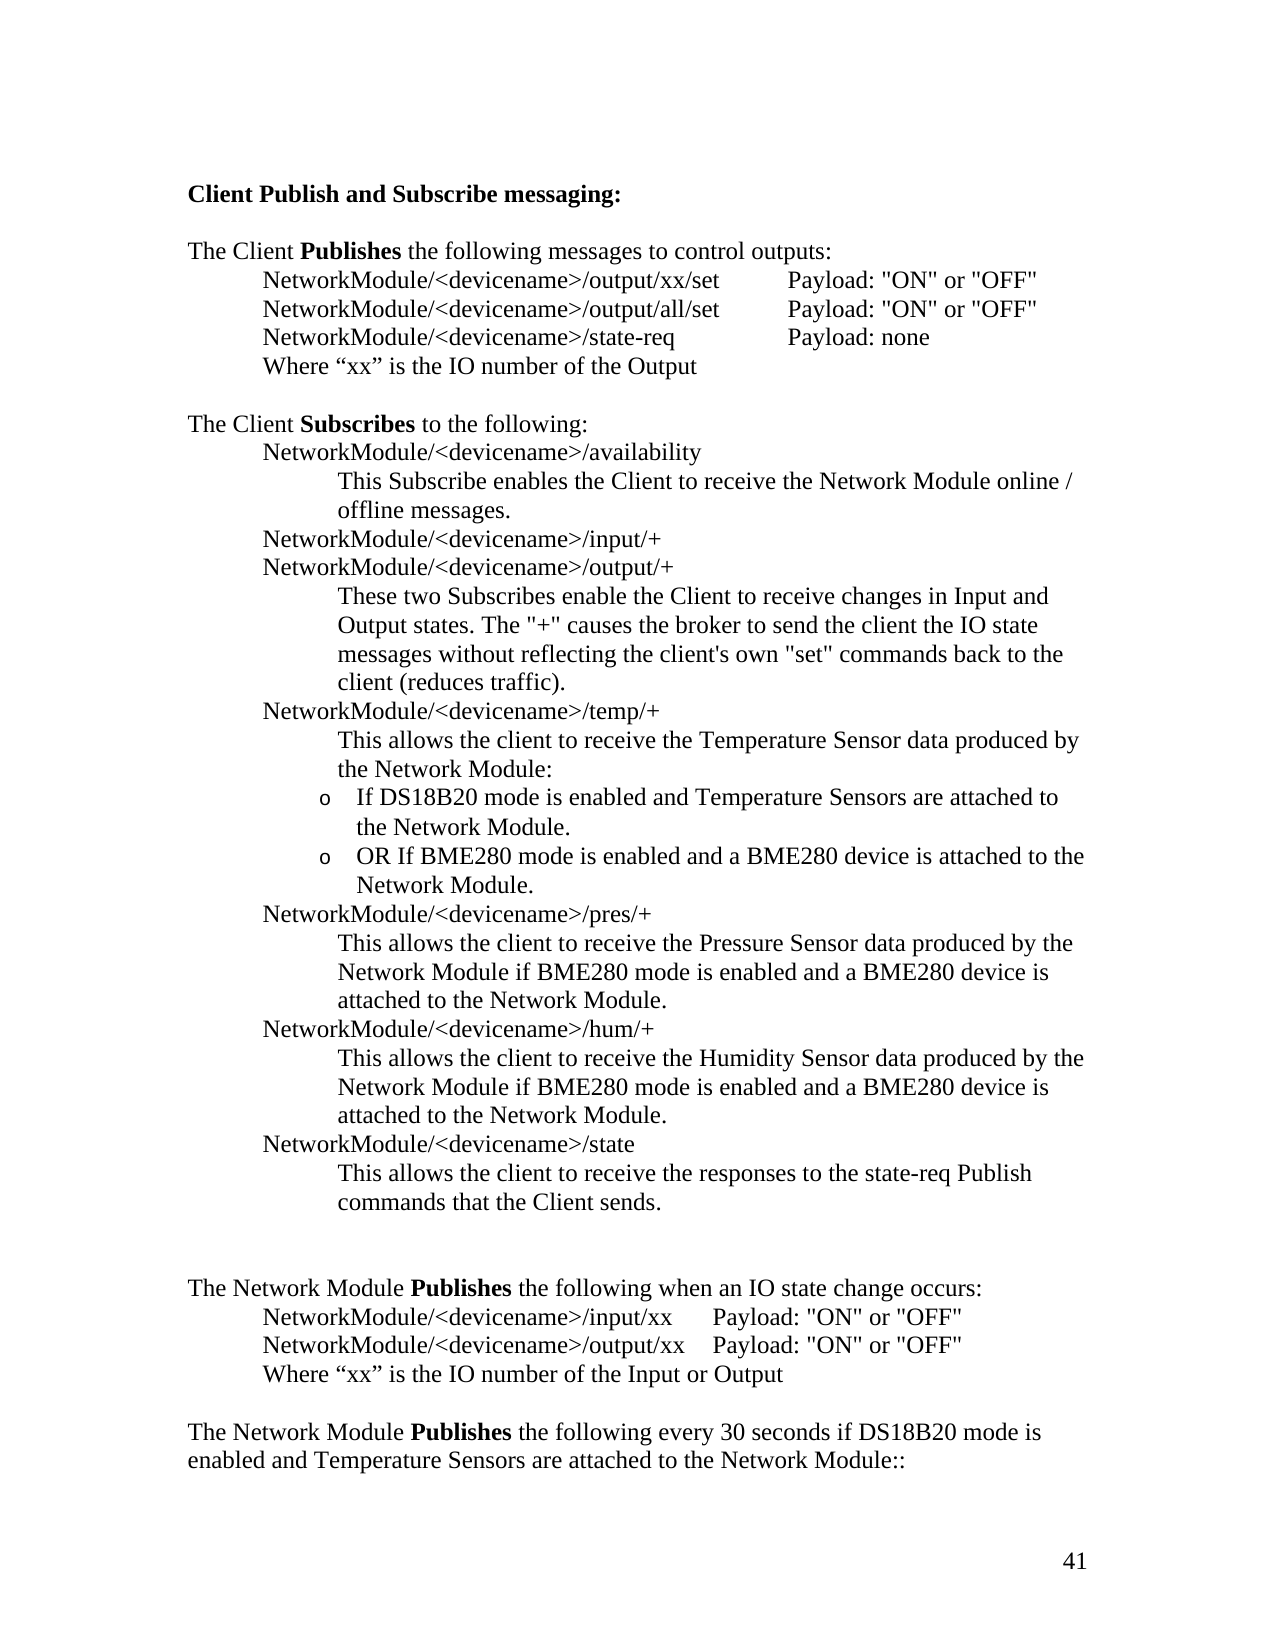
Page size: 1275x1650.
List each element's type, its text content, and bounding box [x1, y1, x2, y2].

text These two Subscribes enable the Client to receive changes in Input and Output states. The "+" causes the broker to send the client the IO state messages without reflecting the client's own "set" commands back to the client (reduces traffic). [337, 581, 1087, 696]
text NetworkModule/<devicename>/temp/+ [262, 696, 1087, 725]
text This allows the client to receive the Humidity Sensor data produced by the Network Module if BME280 mode is enabled and a BME280 device is attached to the Network Module. [337, 1043, 1087, 1129]
list OR If BME280 mode is enabled and a BME280 device is attached to the Network Module. [319, 841, 1087, 899]
text This allows the client to receive the Temperature Sensor data produced by the Network Module: [337, 725, 1087, 782]
text The Client Publishes the following messages to control outputs: [187, 236, 1087, 265]
text NetworkModule/<devicename>/state [262, 1129, 1087, 1158]
text This allows the client to receive the Pressure Sensor data produced by the Network Module if BME280 mode is enabled and a BME280 device is attached to the Network Module. [337, 928, 1087, 1014]
text The Client Subscribes to the following: [187, 409, 1087, 437]
text The Network Module Publishes the following when an IO state change occurs: [187, 1273, 1087, 1302]
text Client Publish and Subscribe messaging: [187, 179, 1087, 207]
text Where “xx” is the IO number of the Input or Output [262, 1359, 1087, 1388]
text NetworkModule/<devicename>/input/+ [262, 524, 1087, 552]
text NetworkModule/<devicename>/output/xx Payload: "ON" or "OFF" [262, 1330, 1087, 1359]
text NetworkModule/<devicename>/output/all/set Payload: "ON" or "OFF" [262, 294, 1087, 322]
text The Network Module Publishes the following every 30 seconds if DS18B20 mode is enabled and Temperature Sensors are attached to the Network Module:: [187, 1417, 1087, 1474]
text NetworkModule/<devicename>/pres/+ [262, 899, 1087, 928]
text Where “xx” is the IO number of the Output [262, 351, 1087, 380]
list If DS18B20 mode is enabled and Temperature Sensors are attached to the Network Module. [319, 782, 1087, 841]
text NetworkModule/<devicename>/input/xx Payload: "ON" or "OFF" [262, 1302, 1087, 1330]
text NetworkModule/<devicename>/hum/+ [262, 1014, 1087, 1043]
text NetworkModule/<devicename>/output/xx/set Payload: "ON" or "OFF" [262, 265, 1087, 294]
text NetworkModule/<devicename>/state-req Payload: none [262, 322, 1087, 351]
text This Subscribe enables the Client to receive the Network Module online / offline messages. [337, 466, 1087, 524]
text NetworkModule/<devicename>/output/+ [262, 552, 1087, 581]
text This allows the client to receive the responses to the state-req Publish commands that the Client sends. [337, 1158, 1087, 1215]
text NetworkModule/<devicename>/availability [262, 437, 1087, 466]
